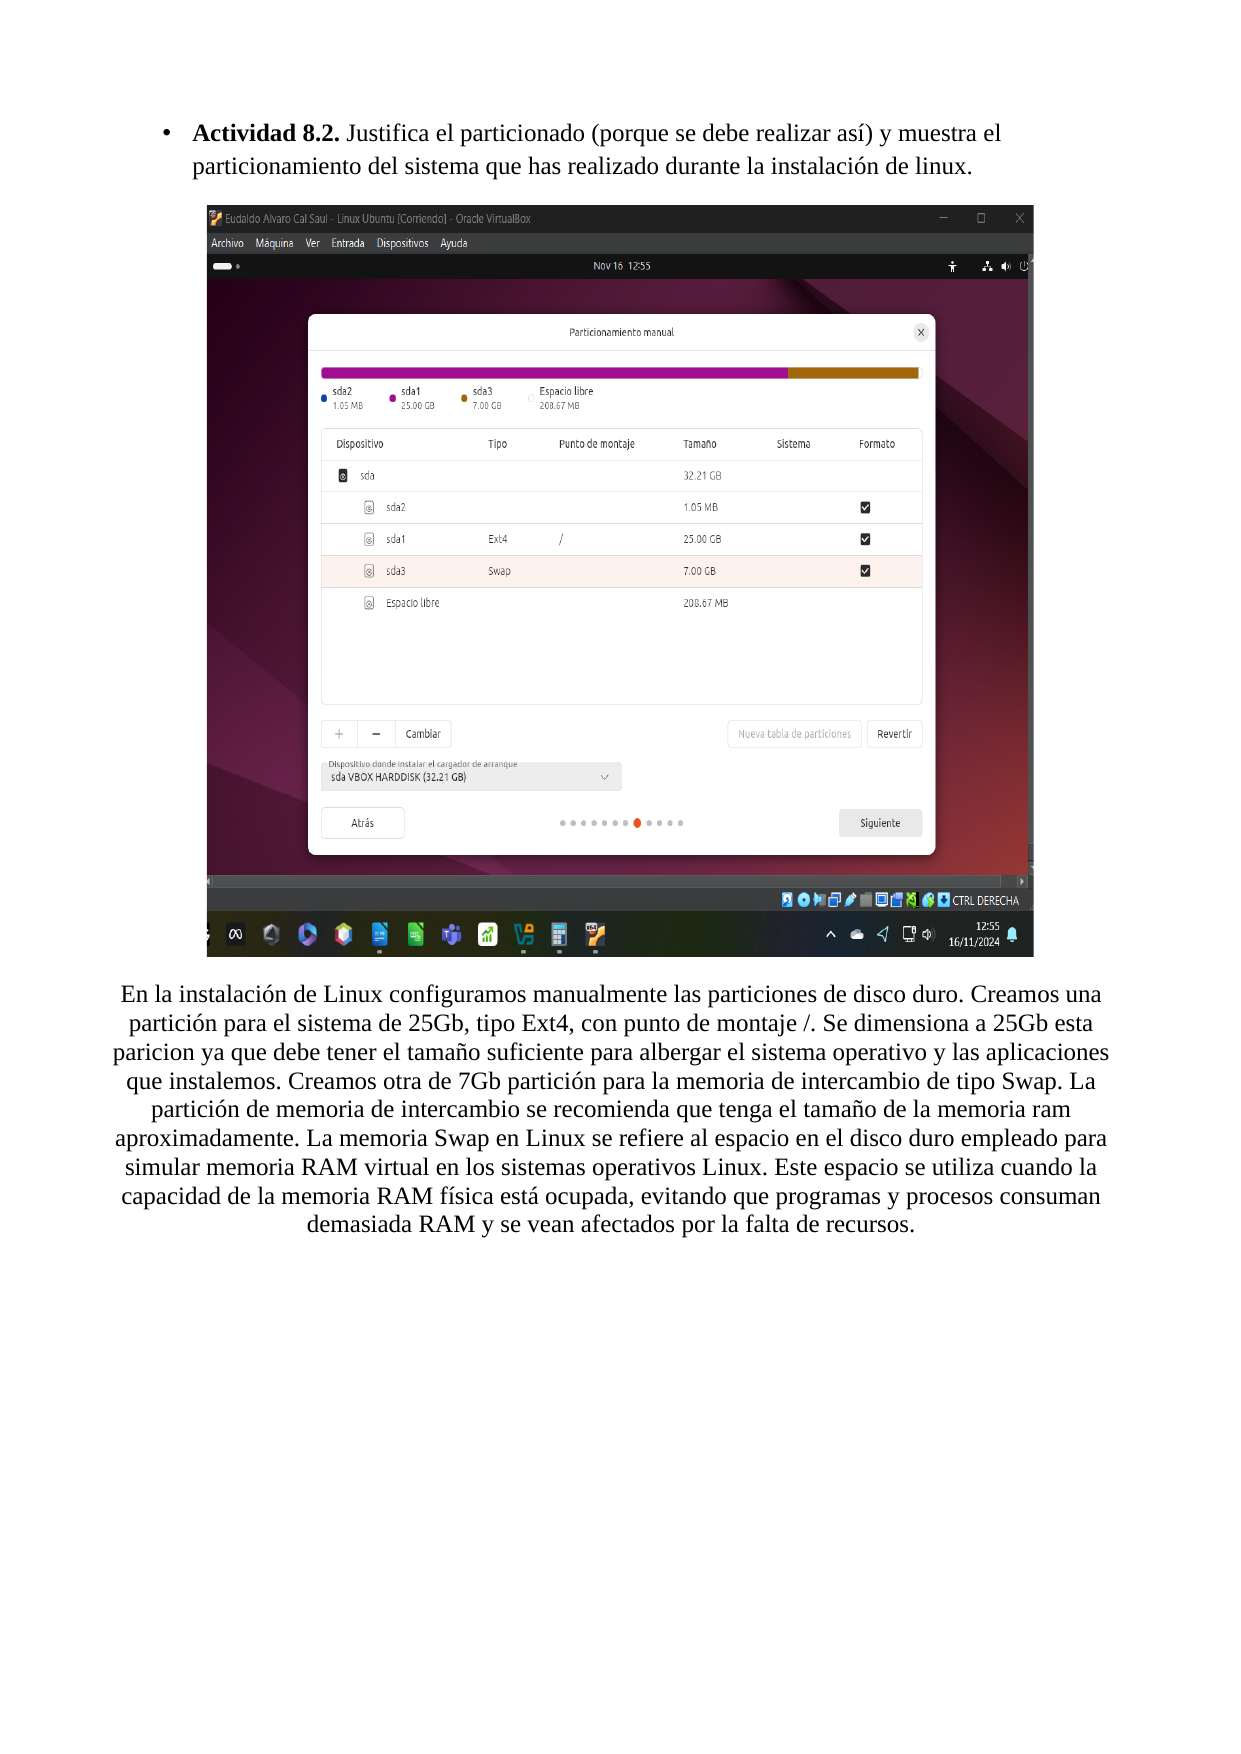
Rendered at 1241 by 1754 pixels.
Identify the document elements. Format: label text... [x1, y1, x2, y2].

list Actividad 8.2. Justifica el particionado (porque se debe realizar así) y muestra el particionamiento del sistema que has realizado durante la instalación de linux. [162, 118, 1122, 180]
picture [206, 205, 1034, 957]
